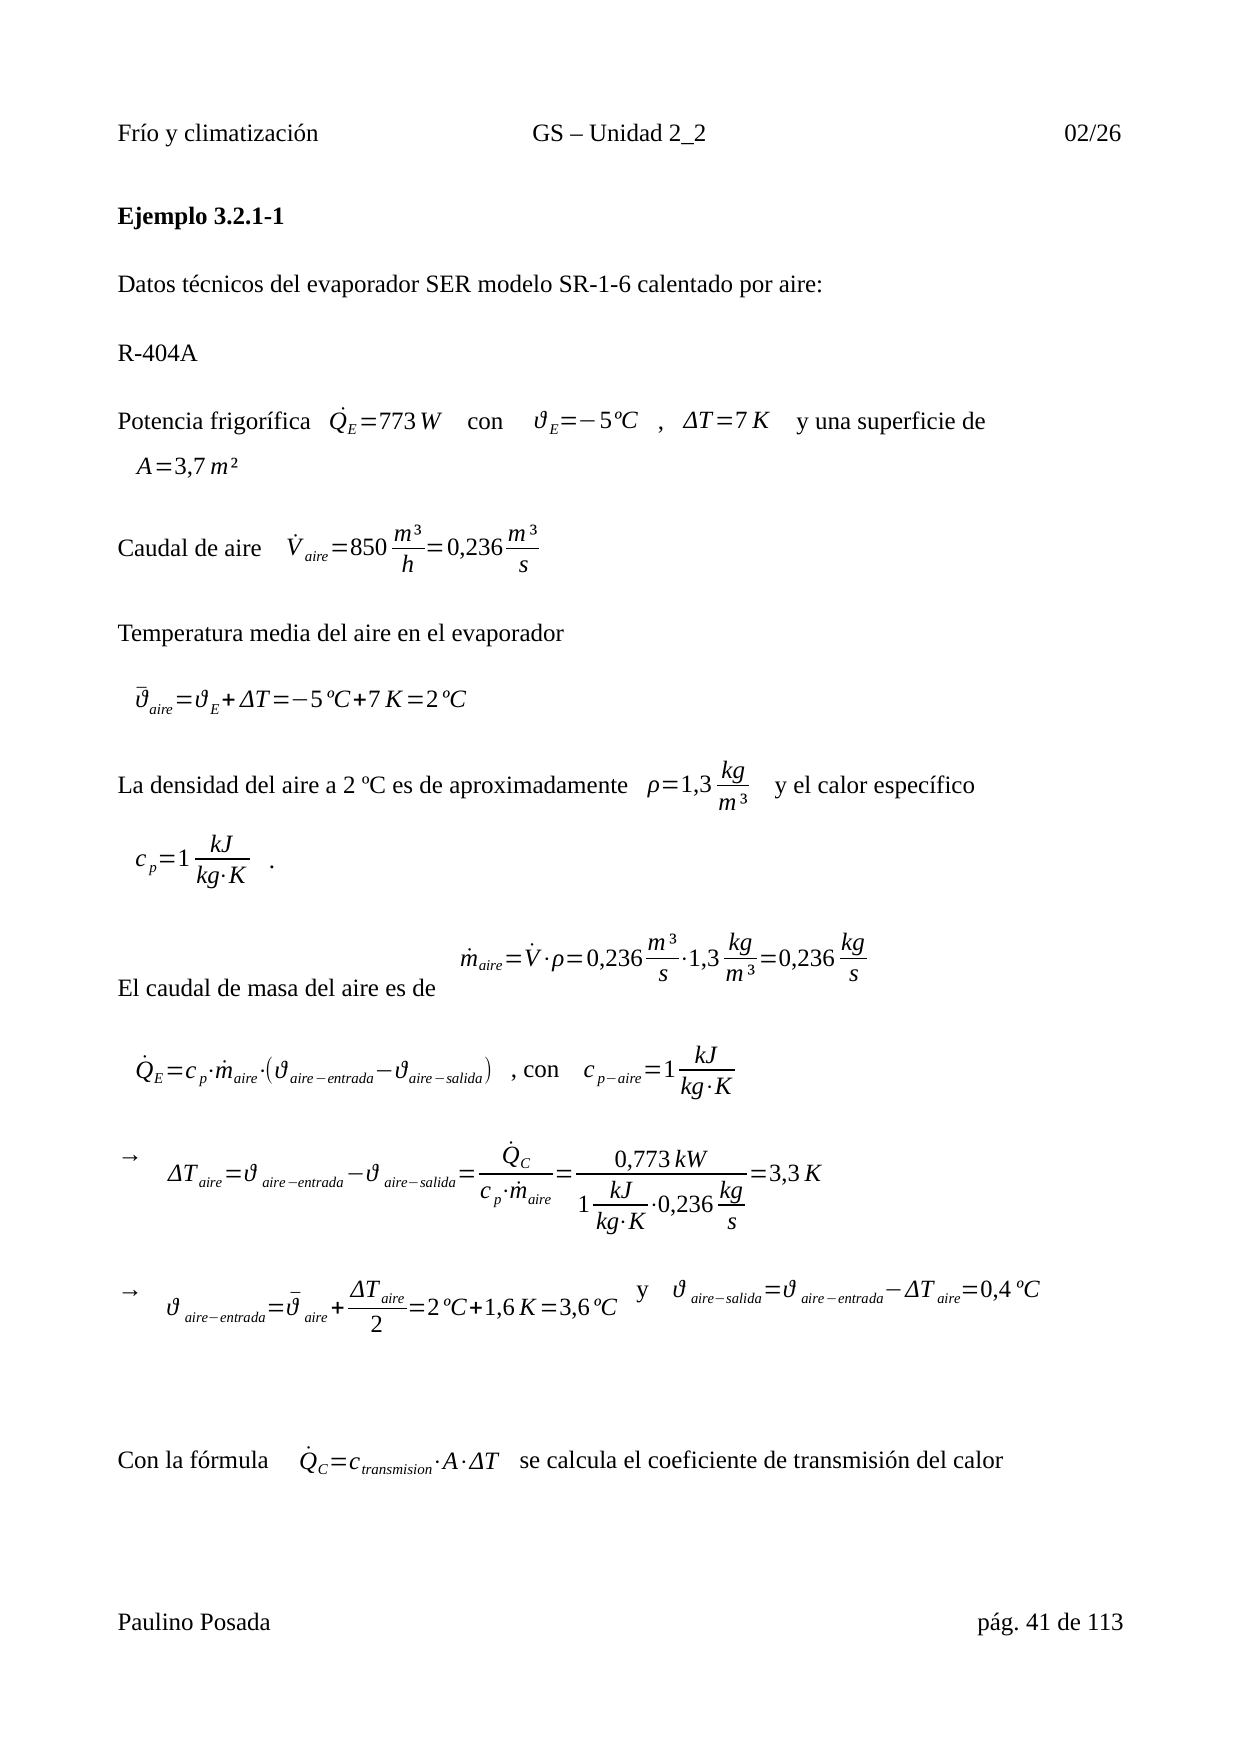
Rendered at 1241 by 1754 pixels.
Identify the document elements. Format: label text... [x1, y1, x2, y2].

text → y [117, 1274, 1123, 1338]
text Potencia frigorífica con , y una superficie de [117, 406, 1123, 480]
text R-404A [117, 338, 1123, 366]
text , con [117, 1041, 1123, 1100]
text El caudal de masa del aire es de [117, 928, 1123, 1002]
text Con la fórmula se calcula el coeficiente de transmisión del calor [117, 1445, 1123, 1478]
text Caudal de aire [117, 519, 1123, 578]
text La densidad del aire a 2 ºC es de aproximadamente y el calor específico . [117, 757, 1123, 889]
text → [117, 1139, 1123, 1235]
text Datos técnicos del evaporador SER modelo SR-1-6 calentado por aire: [117, 269, 1123, 298]
text Temperatura media del aire en el evaporador [117, 618, 1123, 647]
text Ejemplo 3.2.1-1 [117, 201, 1123, 230]
